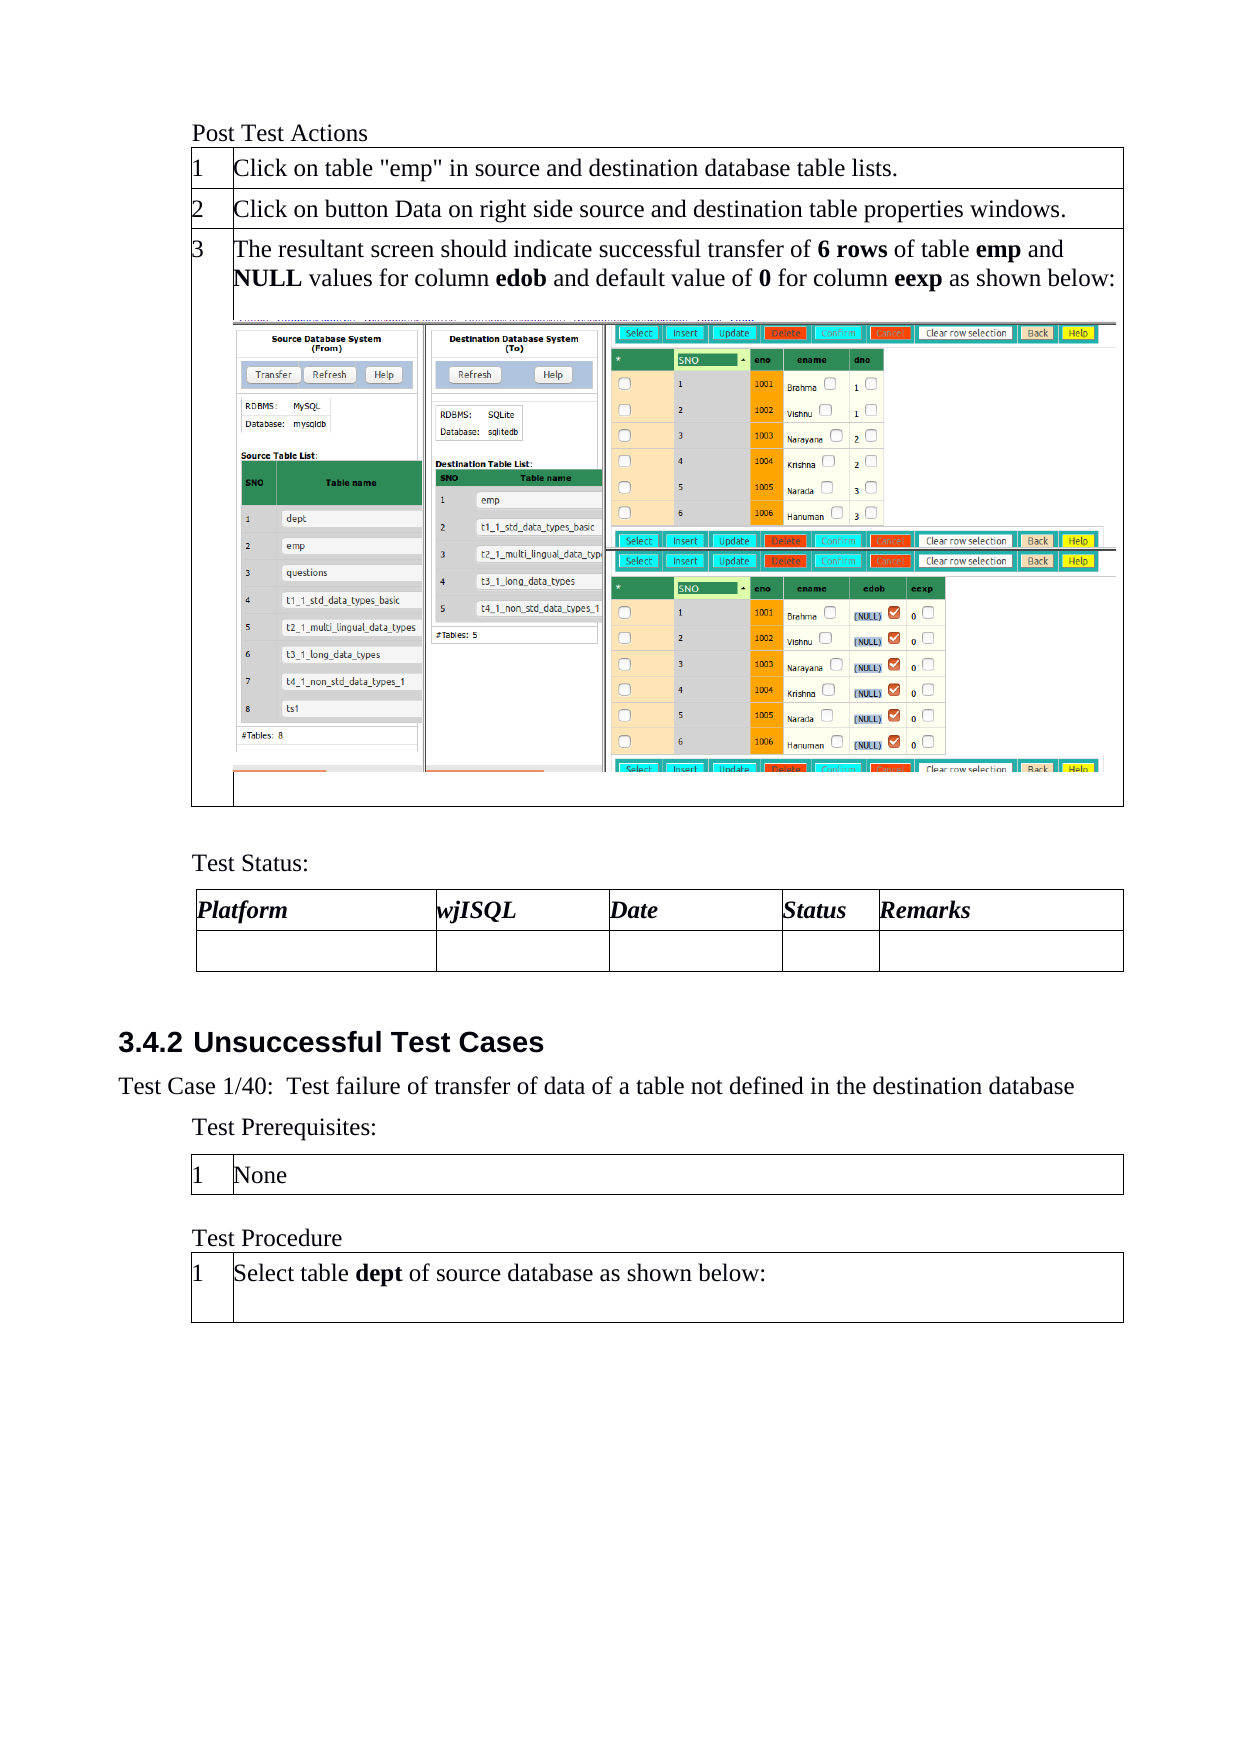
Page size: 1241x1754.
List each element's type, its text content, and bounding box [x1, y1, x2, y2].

table_header Click on table "emp" in source and destination database table lists. [234, 148, 1123, 188]
text Test Procedure [118, 1223, 1122, 1252]
text Post Test Actions [118, 118, 1122, 147]
table_cell [197, 931, 436, 971]
picture [232, 320, 1117, 772]
table_cell 2 [192, 189, 233, 228]
table_header None [234, 1155, 1123, 1194]
table_cell Click on button Data on right side source and destination table properties windows. [234, 189, 1123, 228]
text Test Case 1/40: Test failure of transfer of data of a table not defined in the destination database [118, 1071, 1122, 1100]
table_header Date [610, 890, 782, 930]
table_cell [437, 931, 609, 971]
table_cell [783, 931, 879, 971]
table_header Remarks [880, 890, 1123, 930]
text Test Prerequisites: [118, 1112, 1122, 1141]
table_header Select table dept of source database as shown below: [234, 1253, 1123, 1322]
table_cell [880, 931, 1123, 971]
table_cell The resultant screen should indicate successful transfer of 6 rows of table emp and NULL values for column edob and default value of 0 for column eexp as shown below: [234, 229, 1123, 806]
table_header 1 [192, 148, 233, 188]
text Test Status: [118, 848, 1122, 877]
table_header Status [783, 890, 879, 930]
table_cell [610, 931, 782, 971]
table_header wjISQL [437, 890, 609, 930]
table_header 1 [192, 1155, 233, 1194]
table_cell 3 [192, 229, 233, 806]
table_header 1 [192, 1253, 233, 1322]
subtitle Unsuccessful Test Cases [118, 1025, 1122, 1058]
table_header Platform [197, 890, 436, 930]
